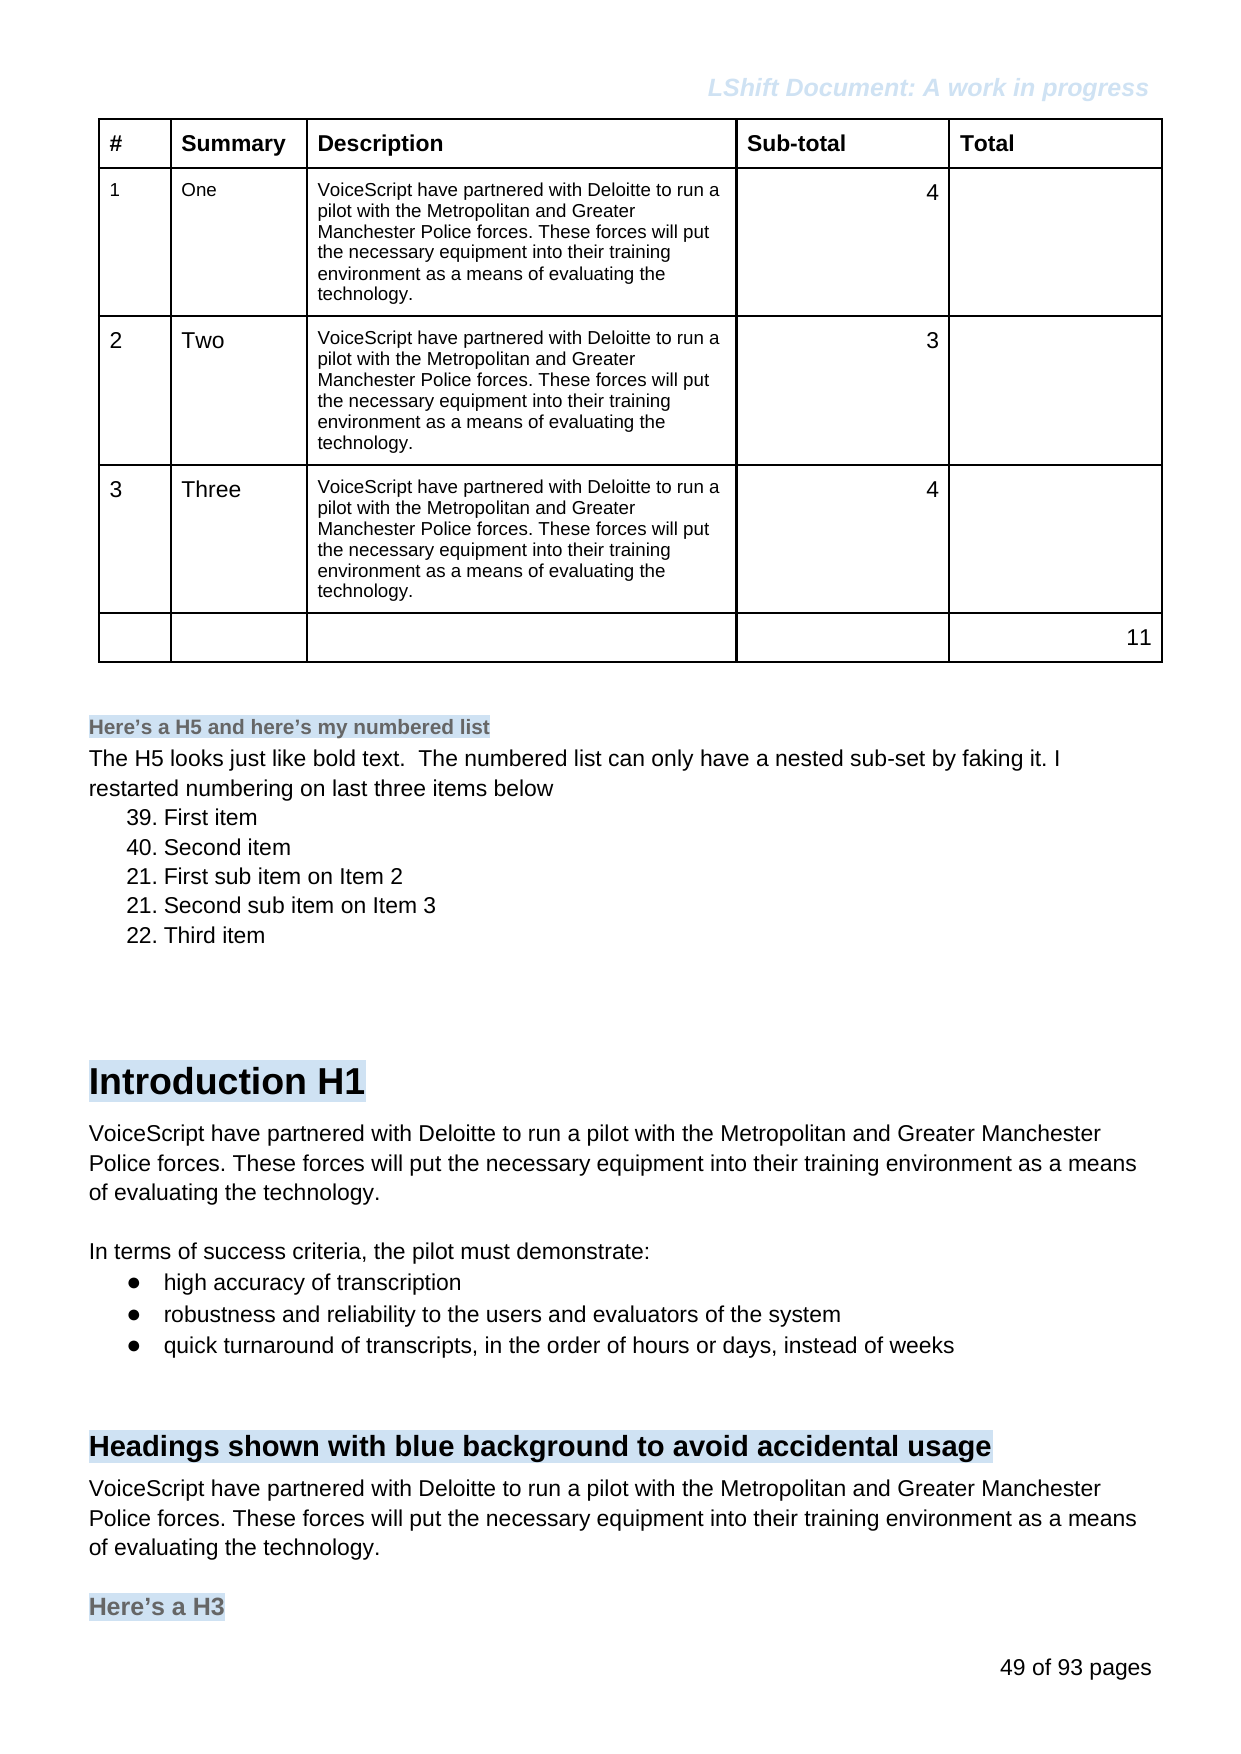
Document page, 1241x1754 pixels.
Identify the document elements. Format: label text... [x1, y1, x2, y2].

table_header Sub-total [738, 120, 948, 167]
text In terms of success criteria, the pilot must demonstrate: [88, 1238, 1152, 1264]
list First sub item on Item 2 [126, 863, 1152, 889]
subtitle Introduction H1 [366, 1060, 1152, 1102]
list robustness and reliability to the users and evaluators of the system [126, 1300, 1152, 1327]
list Second sub item on Item 3 [126, 893, 1152, 918]
subtitle Here’s a H5 and here’s my numbered list [490, 715, 1152, 738]
table_cell 1 [100, 169, 170, 315]
table_cell Three [172, 466, 306, 612]
table_cell 3 [738, 317, 948, 464]
subtitle Headings shown with blue background to avoid accidental usage [993, 1430, 1152, 1463]
table_cell 4 [738, 169, 948, 315]
text VoiceScript have partnered with Deloitte to run a pilot with the Metropolitan and Greater Manchester Police forces. These forces will put the necessary equipment into their training environment as a means of evaluating the technology. [88, 1476, 1152, 1560]
table_cell Two [172, 317, 306, 464]
text VoiceScript have partnered with Deloitte to run a pilot with the Metropolitan and Greater Manchester Police forces. These forces will put the necessary equipment into their training environment as a means of evaluating the technology. [88, 1121, 1152, 1205]
subtitle Here’s a H3 [225, 1593, 1152, 1621]
table_cell [950, 169, 1161, 315]
table_cell VoiceScript have partnered with Deloitte to run a pilot with the Metropolitan and Greater Manchester Police forces. These forces will put the necessary equipment into their training environment as a means of evaluating the technology. [308, 466, 735, 612]
table_cell [308, 614, 735, 661]
list Third item [126, 922, 1152, 948]
table_cell [172, 614, 306, 661]
list Second item [126, 834, 1152, 860]
table_header Summary [172, 120, 306, 167]
table_cell 2 [100, 317, 170, 464]
table_cell 11 [950, 614, 1161, 661]
table_cell 4 [738, 466, 948, 612]
list high accuracy of transcription [126, 1268, 1152, 1296]
list First item [126, 805, 1152, 830]
table_cell One [172, 169, 306, 315]
table_cell [950, 317, 1161, 464]
table_header Description [308, 120, 735, 167]
table_cell [950, 466, 1161, 612]
table_cell 3 [100, 466, 170, 612]
list quick turnaround of transcripts, in the order of hours or days, instead of weeks [126, 1331, 1152, 1359]
table_cell VoiceScript have partnered with Deloitte to run a pilot with the Metropolitan and Greater Manchester Police forces. These forces will put the necessary equipment into their training environment as a means of evaluating the technology. [308, 317, 735, 464]
table_header # [100, 120, 170, 167]
table_header Total [950, 120, 1161, 167]
table_cell [100, 614, 170, 661]
table_cell VoiceScript have partnered with Deloitte to run a pilot with the Metropolitan and Greater Manchester Police forces. These forces will put the necessary equipment into their training environment as a means of evaluating the technology. [308, 169, 735, 315]
text The H5 looks just like bold text. The numbered list can only have a nested sub-set by faking it. I restarted numbering on last three items below [88, 746, 1152, 801]
table_cell [738, 614, 948, 661]
